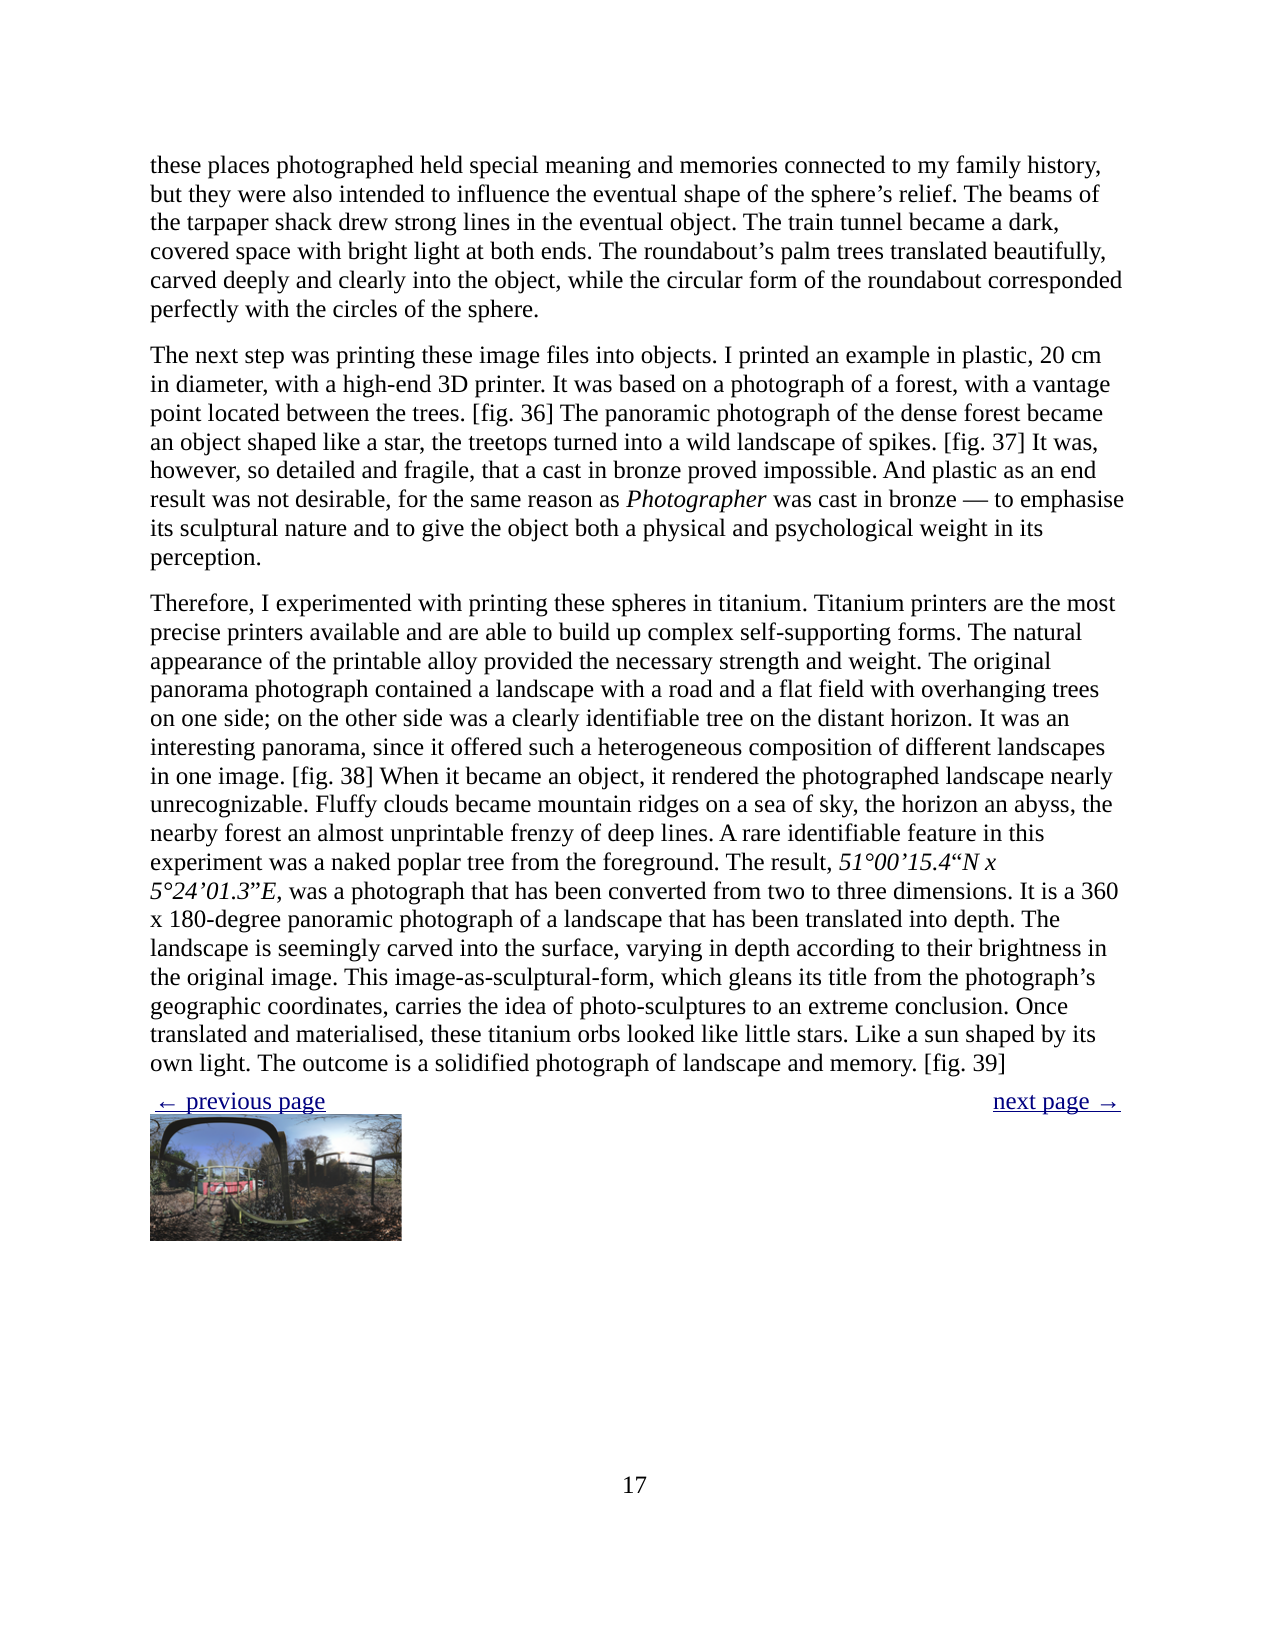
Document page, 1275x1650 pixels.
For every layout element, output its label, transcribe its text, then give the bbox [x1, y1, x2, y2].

text Therefore, I experimented with printing these spheres in titanium. Titanium printers are the most precise printers available and are able to build up complex self-supporting forms. The natural appearance of the printable alloy provided the necessary strength and weight. The original panorama photograph contained a landscape with a road and a flat field with overhanging trees on one side; on the other side was a clearly identifiable tree on the distant horizon. It was an interesting panorama, since it offered such a heterogeneous composition of different landscapes in one image. [fig. 38] When it became an object, it rendered the photographed landscape nearly unrecognizable. Fluffy clouds became mountain ridges on a sea of sky, the horizon an abyss, the nearby forest an almost unprintable frenzy of deep lines. A rare identifiable feature in this experiment was a naked poplar tree from the foreground. The result, 51°00’15.4“N x 5°24’01.3”E, was a photograph that has been converted from two to three dimensions. It is a 360 x 180-degree panoramic photograph of a landscape that has been translated into depth. The landscape is seemingly carved into the surface, varying in depth according to their brightness in the original image. This image-as-sculptural-form, which gleans its title from the photograph’s geographic coordinates, carries the idea of photo-sculptures to an extreme conclusion. Once translated and materialised, these titanium orbs looked like little stars. Like a sun shaped by its own light. The outcome is a solidified photograph of landscape and memory. [fig. 39] [150, 588, 1125, 1077]
text these places photographed held special meaning and memories connected to my family history, but they were also intended to influence the eventual shape of the sphere’s relief. The beams of the tarpaper shack drew strong lines in the eventual object. The train tunnel became a dark, covered space with bright light at both ends. The roundabout’s palm trees translated beautifully, carved deeply and clearly into the object, while the circular form of the roundabout corresponded perfectly with the circles of the sphere. [150, 150, 1125, 322]
table_header ← previous page [150, 1086, 651, 1115]
text The next step was printing these image files into objects. I printed an example in plastic, 20 cm in diameter, with a high-end 3D printer. It was based on a photograph of a forest, with a vantage point located between the trees. [fig. 36] The panoramic photograph of the dense forest became an object shaped like a star, the treetops turned into a wild landscape of spikes. [fig. 37] It was, however, so detailed and fragile, that a cast in bronze proved impossible. And plastic as an end result was not desirable, for the same reason as Photographer was cast in bronze — to emphasise its sculptural nature and to give the object both a physical and psychological weight in its perception. [150, 340, 1125, 570]
table_header next page → [651, 1086, 1125, 1115]
picture [150, 1114, 402, 1241]
